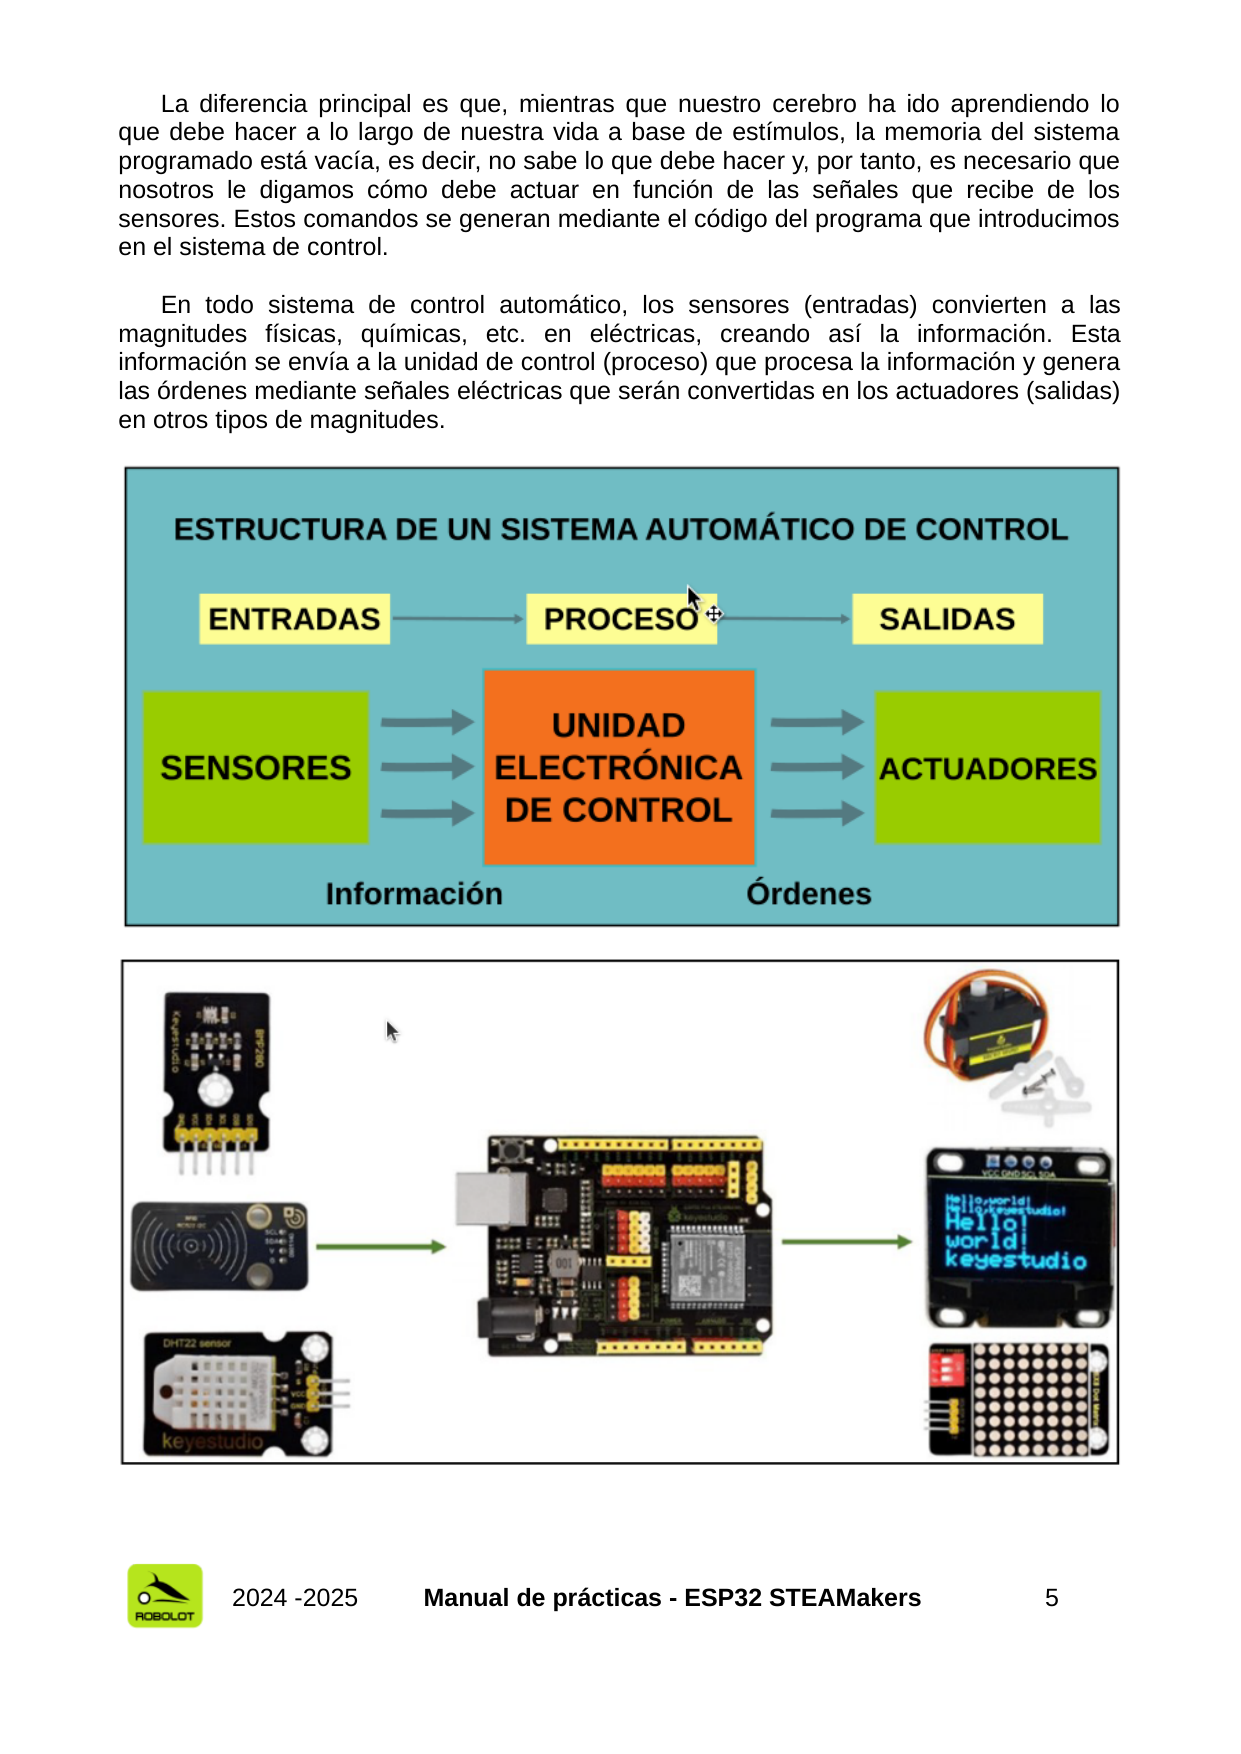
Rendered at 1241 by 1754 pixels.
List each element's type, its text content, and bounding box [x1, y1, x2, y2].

picture [118, 956, 1123, 1471]
picture [126, 1563, 205, 1631]
text La diferencia principal es que, mientras que nuestro cerebro ha ido aprendiendo lo que debe hacer a lo largo de nuestra vida a base de estímulos, la memoria del sistema programado está vacía, es decir, no sabe lo que debe hacer y, por tanto, es necesario que nosotros le digamos cómo debe actuar en función de las señales que recibe de los sensores. Estos comandos se generan mediante el código del programa que introducimos en el sistema de control. [118, 88, 1122, 261]
text En todo sistema de control automático, los sensores (entradas) convierten a las magnitudes físicas, químicas, etc. en eléctricas, creando así la información. Esta información se envía a la unidad de control (proceso) que procesa la información y genera las órdenes mediante señales eléctricas que serán convertidas en los actuadores (salidas) en otros tipos de magnitudes. [118, 290, 1122, 433]
picture [118, 462, 1123, 932]
